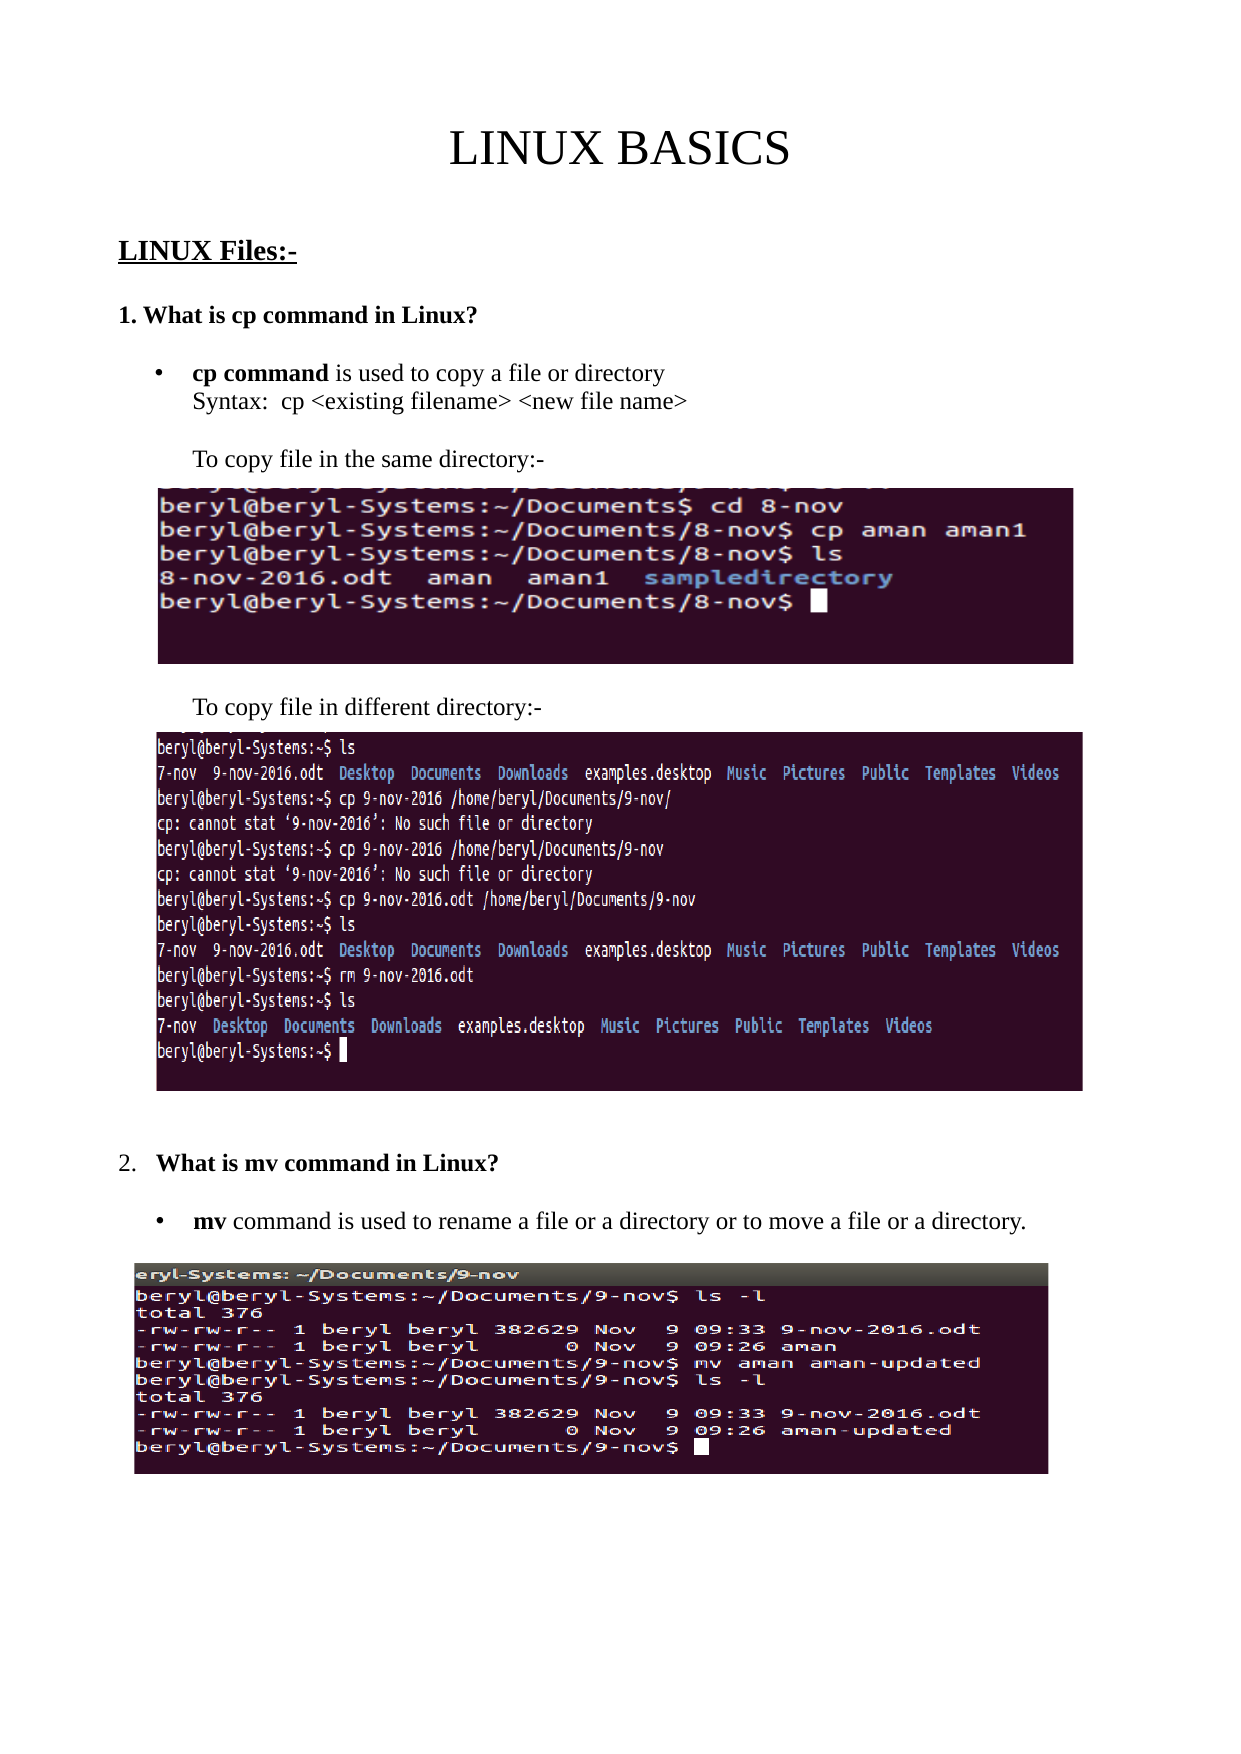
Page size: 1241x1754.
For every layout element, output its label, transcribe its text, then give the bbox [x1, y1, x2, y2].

text LINUX Files:- [118, 233, 1122, 267]
text To copy file in the same directory:- [118, 444, 1122, 473]
text LINUX BASICS [118, 118, 1122, 176]
picture [157, 488, 259, 553]
list cp command is used to copy a file or directory [154, 358, 1122, 386]
text 1. What is cp command in Linux? [118, 300, 1122, 329]
list Syntax: cp <existing filename> <new file name> [154, 386, 1122, 415]
list mv command is used to rename a file or a directory or to move a file or a directory. [156, 1206, 1122, 1235]
picture [156, 732, 1083, 1091]
list What is mv command in Linux? [118, 1148, 1122, 1177]
text To copy file in different directory:- [118, 692, 1122, 721]
